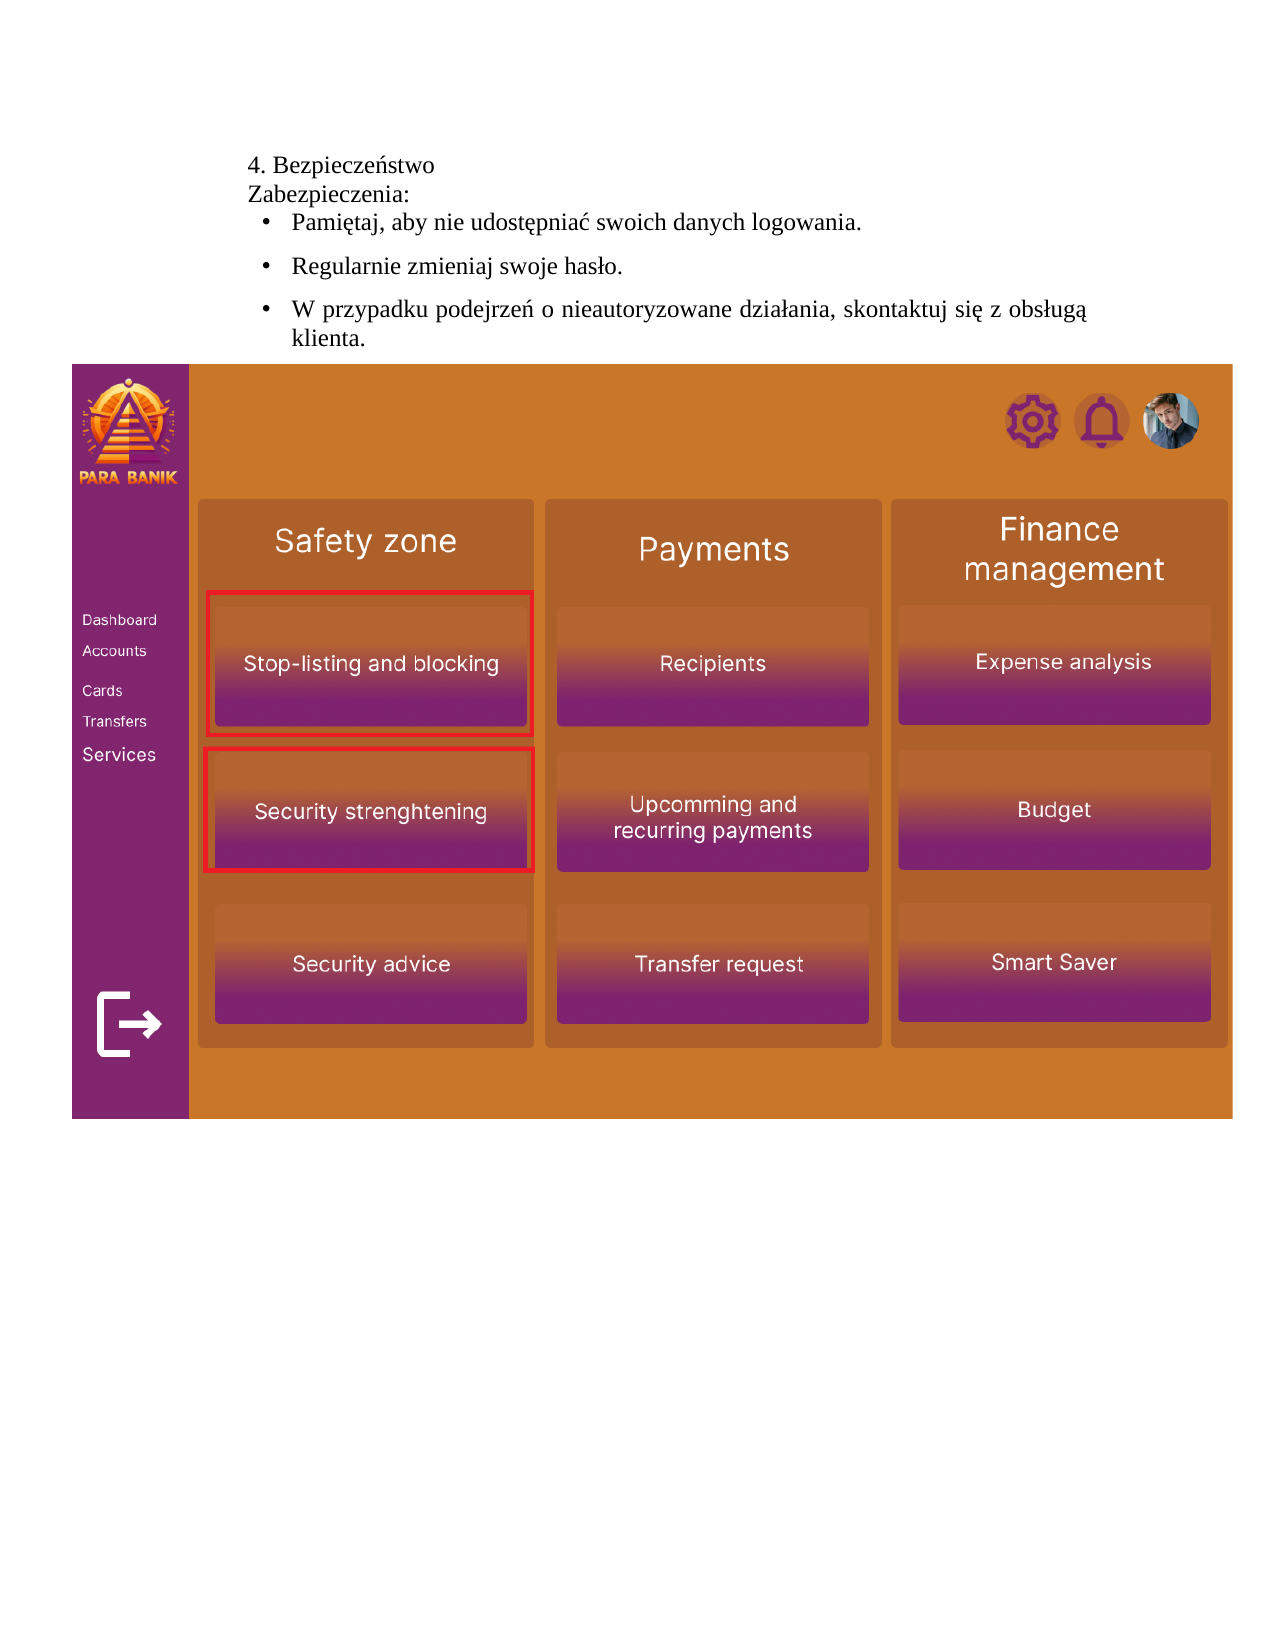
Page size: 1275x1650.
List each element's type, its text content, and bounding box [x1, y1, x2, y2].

list W przypadku podejrzeń o nieautoryzowane działania, skontaktuj się z obsługą klienta. [262, 294, 1087, 352]
list Regularnie zmieniaj swoje hasło. [262, 251, 1087, 279]
picture [72, 364, 1233, 1119]
list Pamiętaj, aby nie udostępniać swoich danych logowania. [262, 207, 1087, 236]
text Zabezpieczenia: [247, 179, 1087, 207]
text 4. Bezpieczeństwo [247, 150, 1087, 179]
